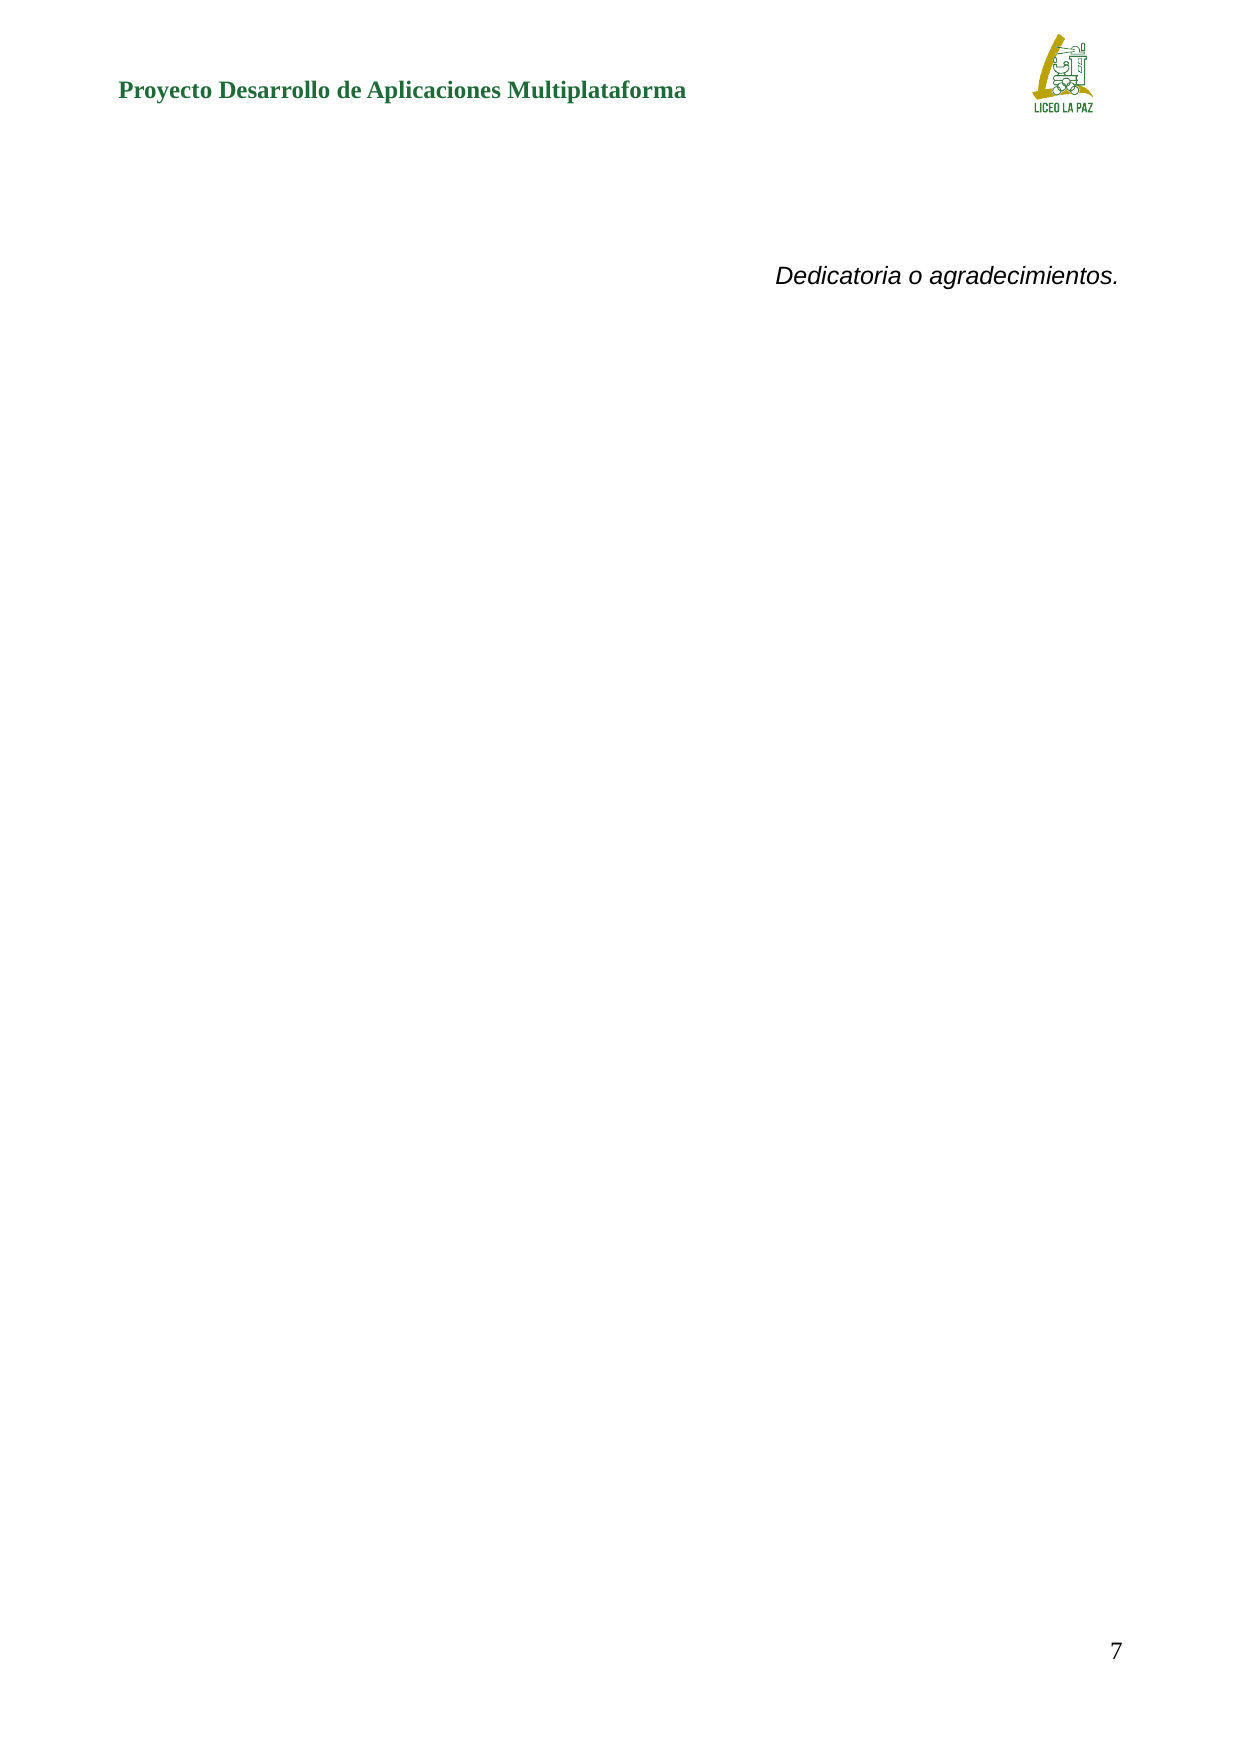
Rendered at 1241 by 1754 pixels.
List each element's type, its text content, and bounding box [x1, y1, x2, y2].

picture [1025, 26, 1100, 121]
text Dedicatoria o agradecimientos. [118, 261, 1122, 290]
